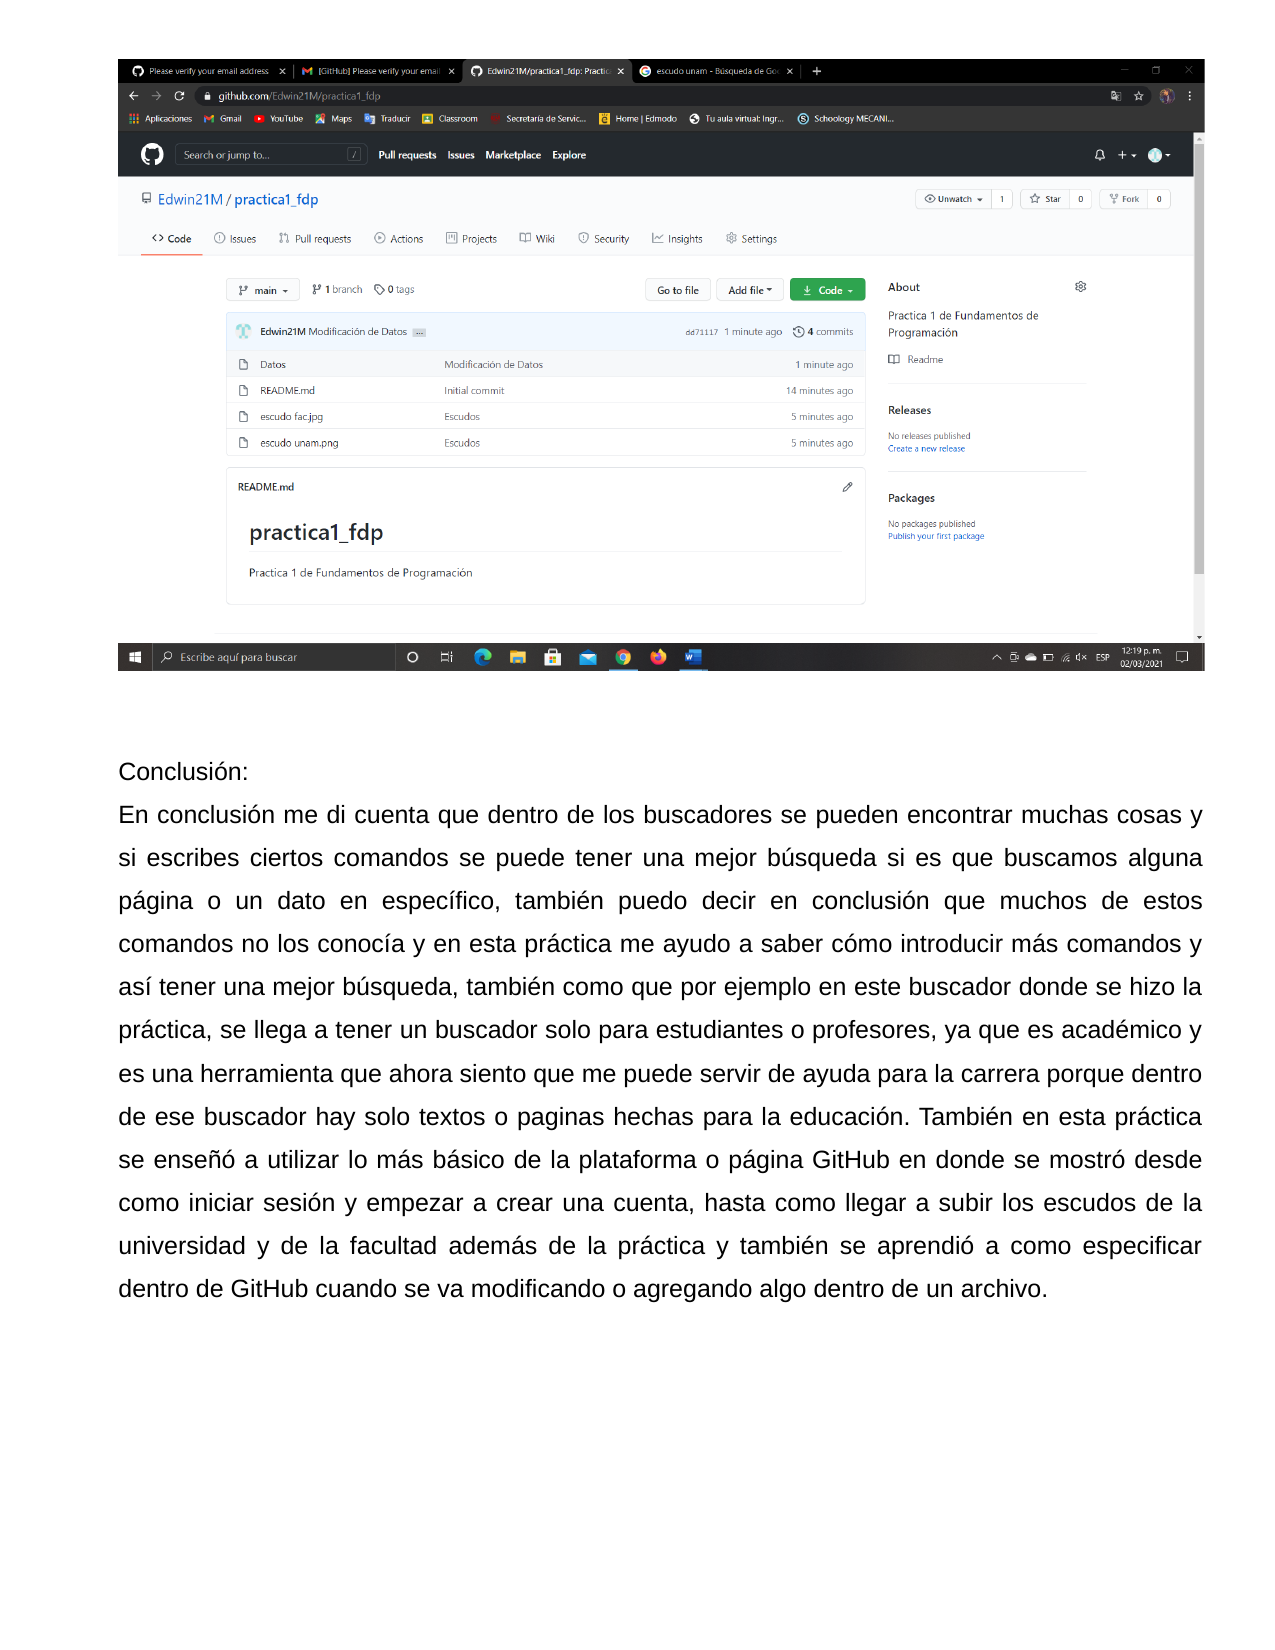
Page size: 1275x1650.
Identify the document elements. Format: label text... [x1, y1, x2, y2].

text En conclusión me di cuenta que dentro de los buscadores se pueden encontrar muchas cosas y si escribes ciertos comandos se puede tener una mejor búsqueda si es que buscamos alguna página o un dato en específico, también puedo decir en conclusión que muchos de estos comandos no los conocía y en esta práctica me ayudo a saber cómo introducir más comandos y así tener una mejor búsqueda, también como que por ejemplo en este buscador donde se hizo la práctica, se llega a tener un buscador solo para estudiantes o profesores, ya que es académico y es una herramienta que ahora siento que me puede servir de ayuda para la carrera porque dentro de ese buscador hay solo textos o paginas hechas para la educación. También en esta práctica se enseñó a utilizar lo más básico de la plataforma o página GitHub en donde se mostró desde como iniciar sesión y empezar a crear una cuenta, hasta como llegar a subir los escudos de la universidad y de la facultad además de la práctica y también se aprendió a como especificar dentro de GitHub cuando se va modificando o agregando algo dentro de un archivo. [118, 800, 1205, 1303]
text Conclusión: [118, 757, 1205, 785]
